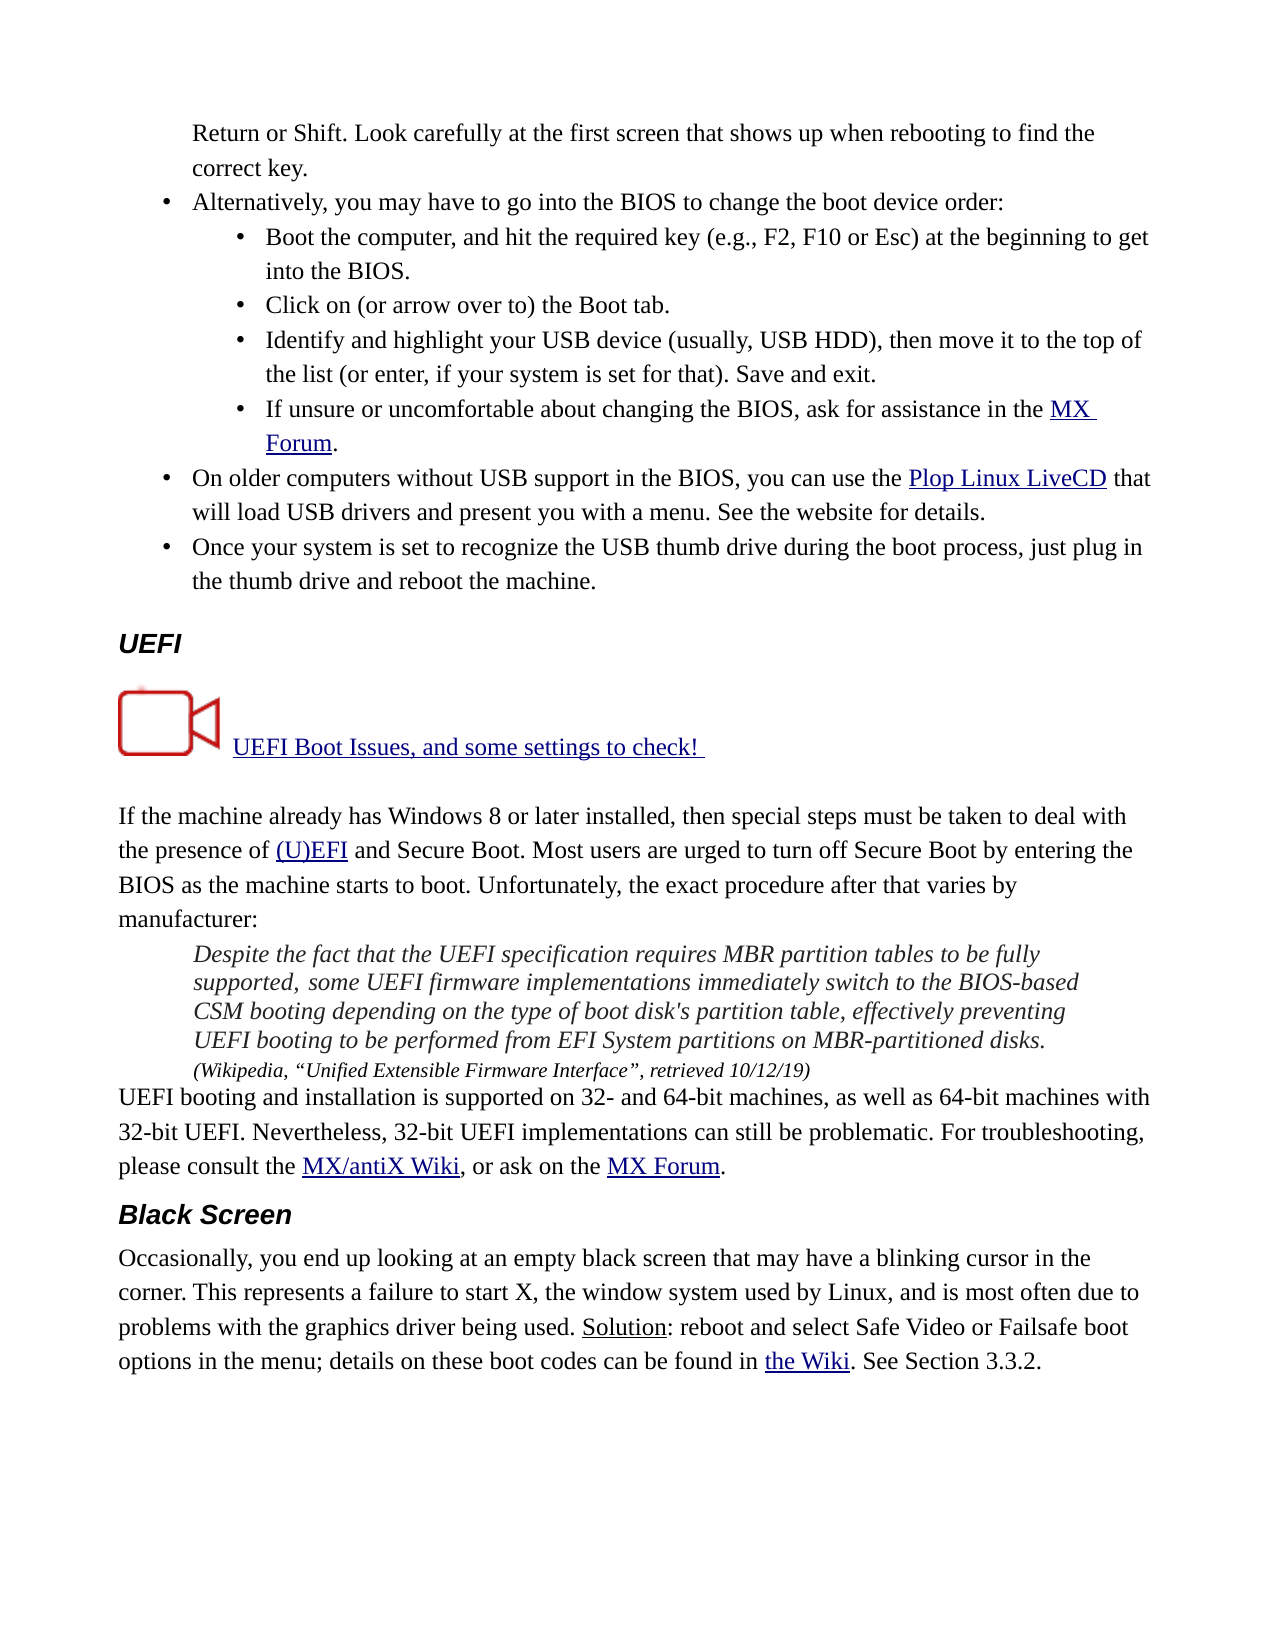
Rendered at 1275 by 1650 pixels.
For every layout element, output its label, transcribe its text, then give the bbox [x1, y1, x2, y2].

list Alternatively, you may have to go into the BIOS to change the boot device order: [162, 187, 1157, 216]
list Boot the computer, and hit the required key (e.g., F2, F10 or Esc) at the beginning to get into the BIOS. [236, 222, 1157, 285]
list Once your system is set to recognize the USB thumb drive during the boot process, just plug in the thumb drive and reboot the machine. [162, 532, 1157, 595]
subtitle UEFI [118, 628, 1157, 660]
list Return or Shift. Look carefully at the first screen that shows up when rebooting to find the correct key. [162, 118, 1157, 181]
text Occasionally, you end up looking at an empty black screen that may have a blinking cursor in the corner. This represents a failure to start X, the window system used by Linux, and is most often due to problems with the graphics driver being used. Solution: reboot and select Safe Video or Failsafe boot options in the menu; details on these boot codes can be found in the Wiki. See Section 3.3.2. [118, 1243, 1157, 1375]
text UEFI booting and installation is supported on 32- and 64-bit machines, as well as 64-bit machines with 32-bit UEFI. Nevertheless, 32-bit UEFI implementations can still be problematic. For troubleshooting, please consult the MX/antiX Wiki, or ask on the MX Forum. [118, 1082, 1157, 1180]
text UEFI Boot Issues, and some settings to check! [118, 672, 1157, 761]
list If unsure or uncomfortable about changing the BIOS, ask for assistance in the MX Forum. [236, 394, 1157, 457]
picture [118, 672, 220, 756]
list On older computers without USB support in the BIOS, you can use the Plop Linux LiveCD that will load USB drivers and present you with a menu. See the website for details. [162, 463, 1157, 526]
list Click on (or arrow over to) the Boot tab. [236, 291, 1157, 319]
text Despite the fact that the UEFI specification requires MBR partition tables to be fully supported, some UEFI firmware implementations immediately switch to the BIOS-based CSM booting depending on the type of boot disk's partition table, effectively preventing UEFI booting to be performed from EFI System partitions on MBR-partitioned disks. (Wikipedia, “Unified Extensible Firmware Interface”, retrieved 10/12/19) [193, 939, 1082, 1082]
subtitle Black Screen [118, 1198, 1157, 1230]
text If the machine already has Windows 8 or later installed, then special steps must be taken to deal with the presence of (U)EFI and Secure Boot. Most users are urged to turn off Secure Boot by entering the BIOS as the machine starts to boot. Unfortunately, the exact procedure after that varies by manufacturer: [118, 801, 1157, 933]
list Identify and highlight your USB device (usually, USB HDD), then move it to the top of the list (or enter, if your system is set for that). Save and exit. [236, 325, 1157, 388]
